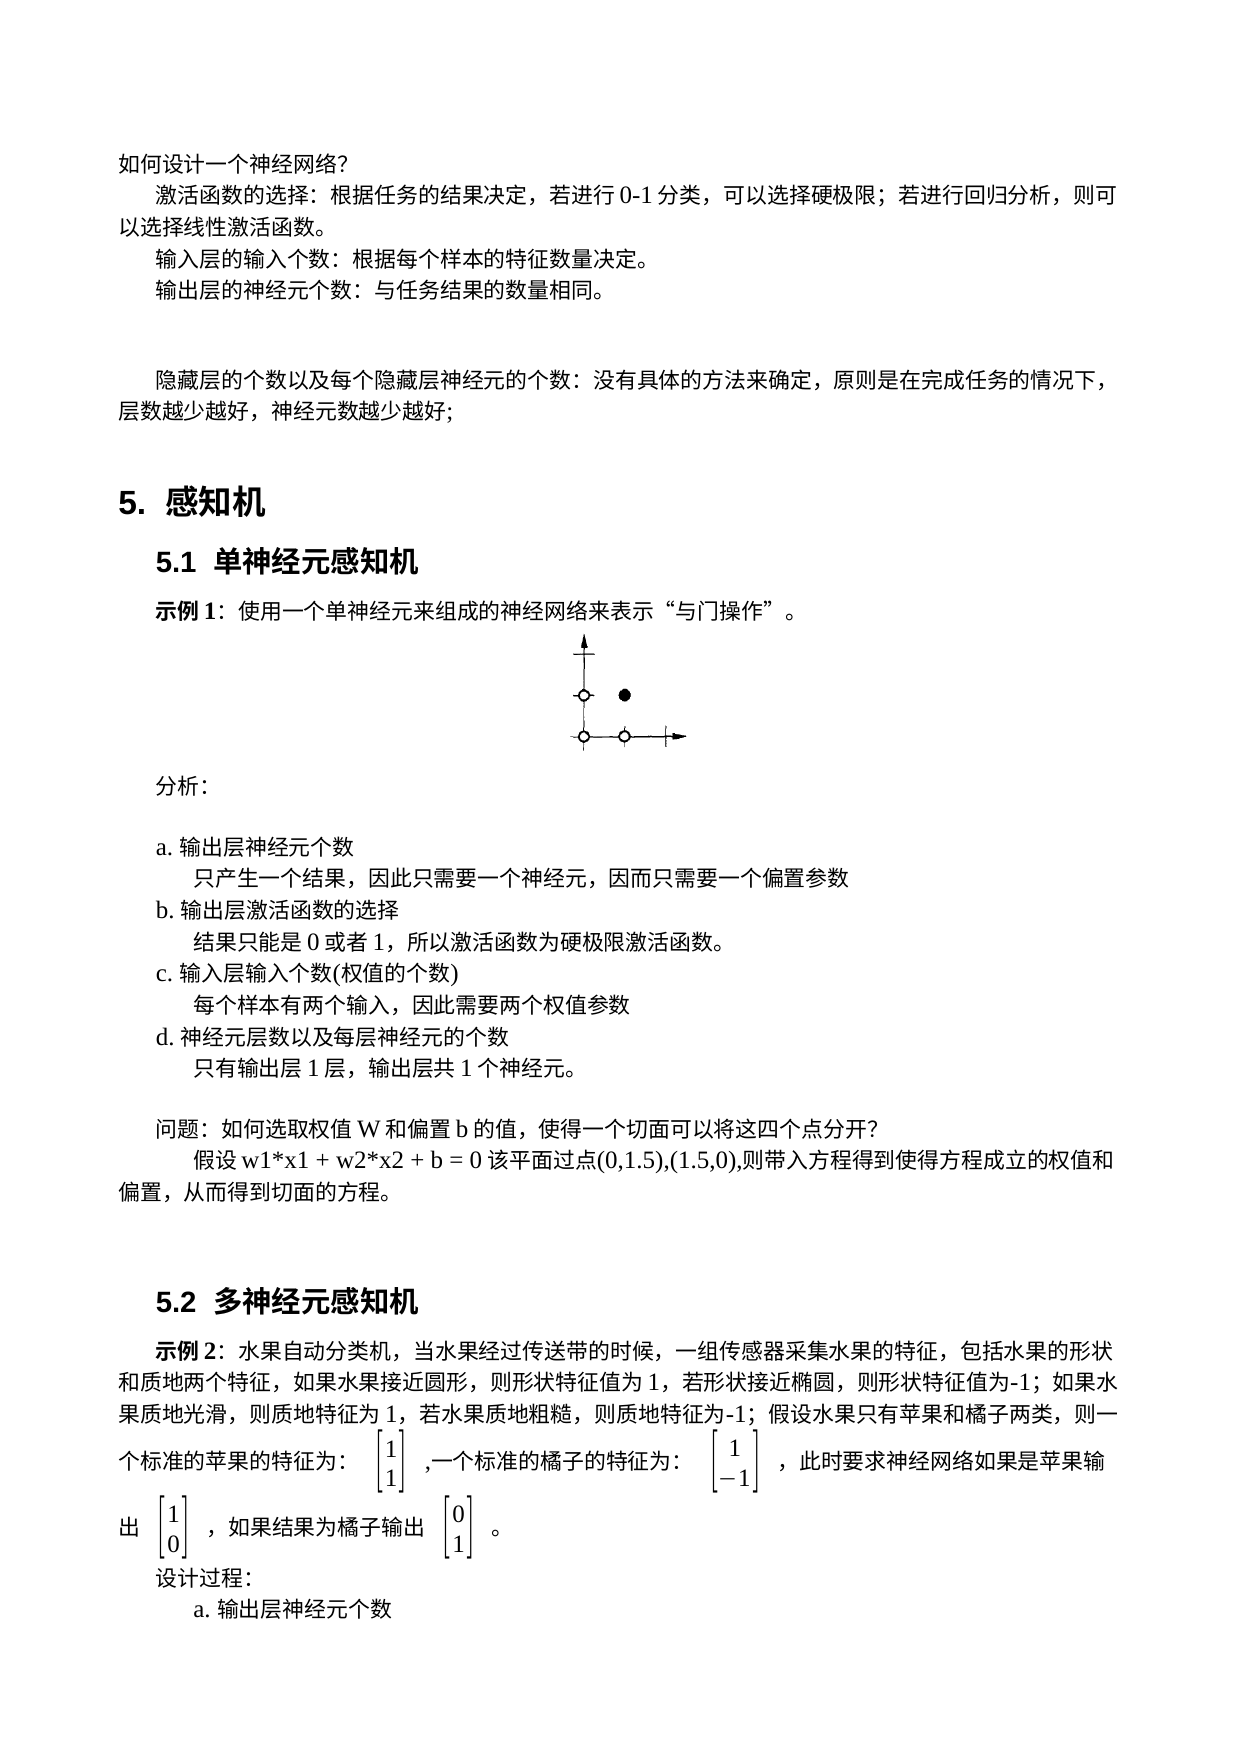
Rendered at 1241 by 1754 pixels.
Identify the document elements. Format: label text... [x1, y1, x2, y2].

picture [561, 625, 636, 690]
text d. 神经元层数以及每层神经元的个数 [118, 1019, 1122, 1051]
text 每个样本有两个输入，因此需要两个权值参数 [118, 988, 1122, 1019]
text b. 输出层激活函数的选择 [118, 893, 1122, 924]
text 问题：如何选取权值W和偏置b的值，使得一个切面可以将这四个点分开？ [118, 1112, 1122, 1143]
text 输出层的神经元个数：与任务结果的数量相同。 [118, 273, 1122, 305]
subtitle 5.1 单神经元感知机 [118, 539, 1122, 581]
subtitle 5.2 多神经元感知机 [118, 1279, 1122, 1321]
text a. 输出层神经元个数 [118, 829, 1122, 861]
subtitle 5. 感知机 [118, 476, 1122, 524]
text 分析： [118, 769, 1122, 801]
text a. 输出层神经元个数 [118, 1592, 1122, 1624]
text 设计过程： [118, 1561, 1122, 1592]
text 只有输出层1层，输出层共1个神经元。 [118, 1051, 1122, 1083]
text 只产生一个结果，因此只需要一个神经元，因而只需要一个偏置参数 [118, 861, 1122, 893]
text 结果只能是0或者1，所以激活函数为硬极限激活函数。 [118, 924, 1122, 956]
text 如何设计一个神经网络？ [118, 147, 1122, 178]
text 输入层的输入个数：根据每个样本的特征数量决定。 [118, 242, 1122, 273]
text 示例1：使用一个单神经元来组成的神经网络来表示“与门操作”。 [118, 594, 1122, 625]
text 隐藏层的个数以及每个隐藏层神经元的个数：没有具体的方法来确定，原则是在完成任务的情况下，层数越少越好，神经元数越少越好; [118, 363, 1122, 426]
text 假设w1*x1 + w2*x2 + b = 0该平面过点(0,1.5),(1.5,0),则带入方程得到使得方程成立的权值和偏置，从而得到切面的方程。 [118, 1143, 1122, 1207]
text 示例2：水果自动分类机，当水果经过传送带的时候，一组传感器采集水果的特征，包括水果的形状和质地两个特征，如果水果接近圆形，则形状特征值为1，若形状接近椭圆，则形状特征值为-1；如果水果质地光滑，则质地特征为1，若水果质地粗糙，则质地特征为-1；假设水果只有苹果和橘子两类，则一个标准的苹果的特征为：,一个标准的橘子的特征为：，此时要求神经网络如果是苹果输出，如果结果为橘子输出。 [118, 1334, 1122, 1561]
text c. 输入层输入个数(权值的个数) [118, 956, 1122, 988]
text 激活函数的选择：根据任务的结果决定，若进行0-1分类，可以选择硬极限；若进行回归分析，则可以选择线性激活函数。 [118, 178, 1122, 242]
